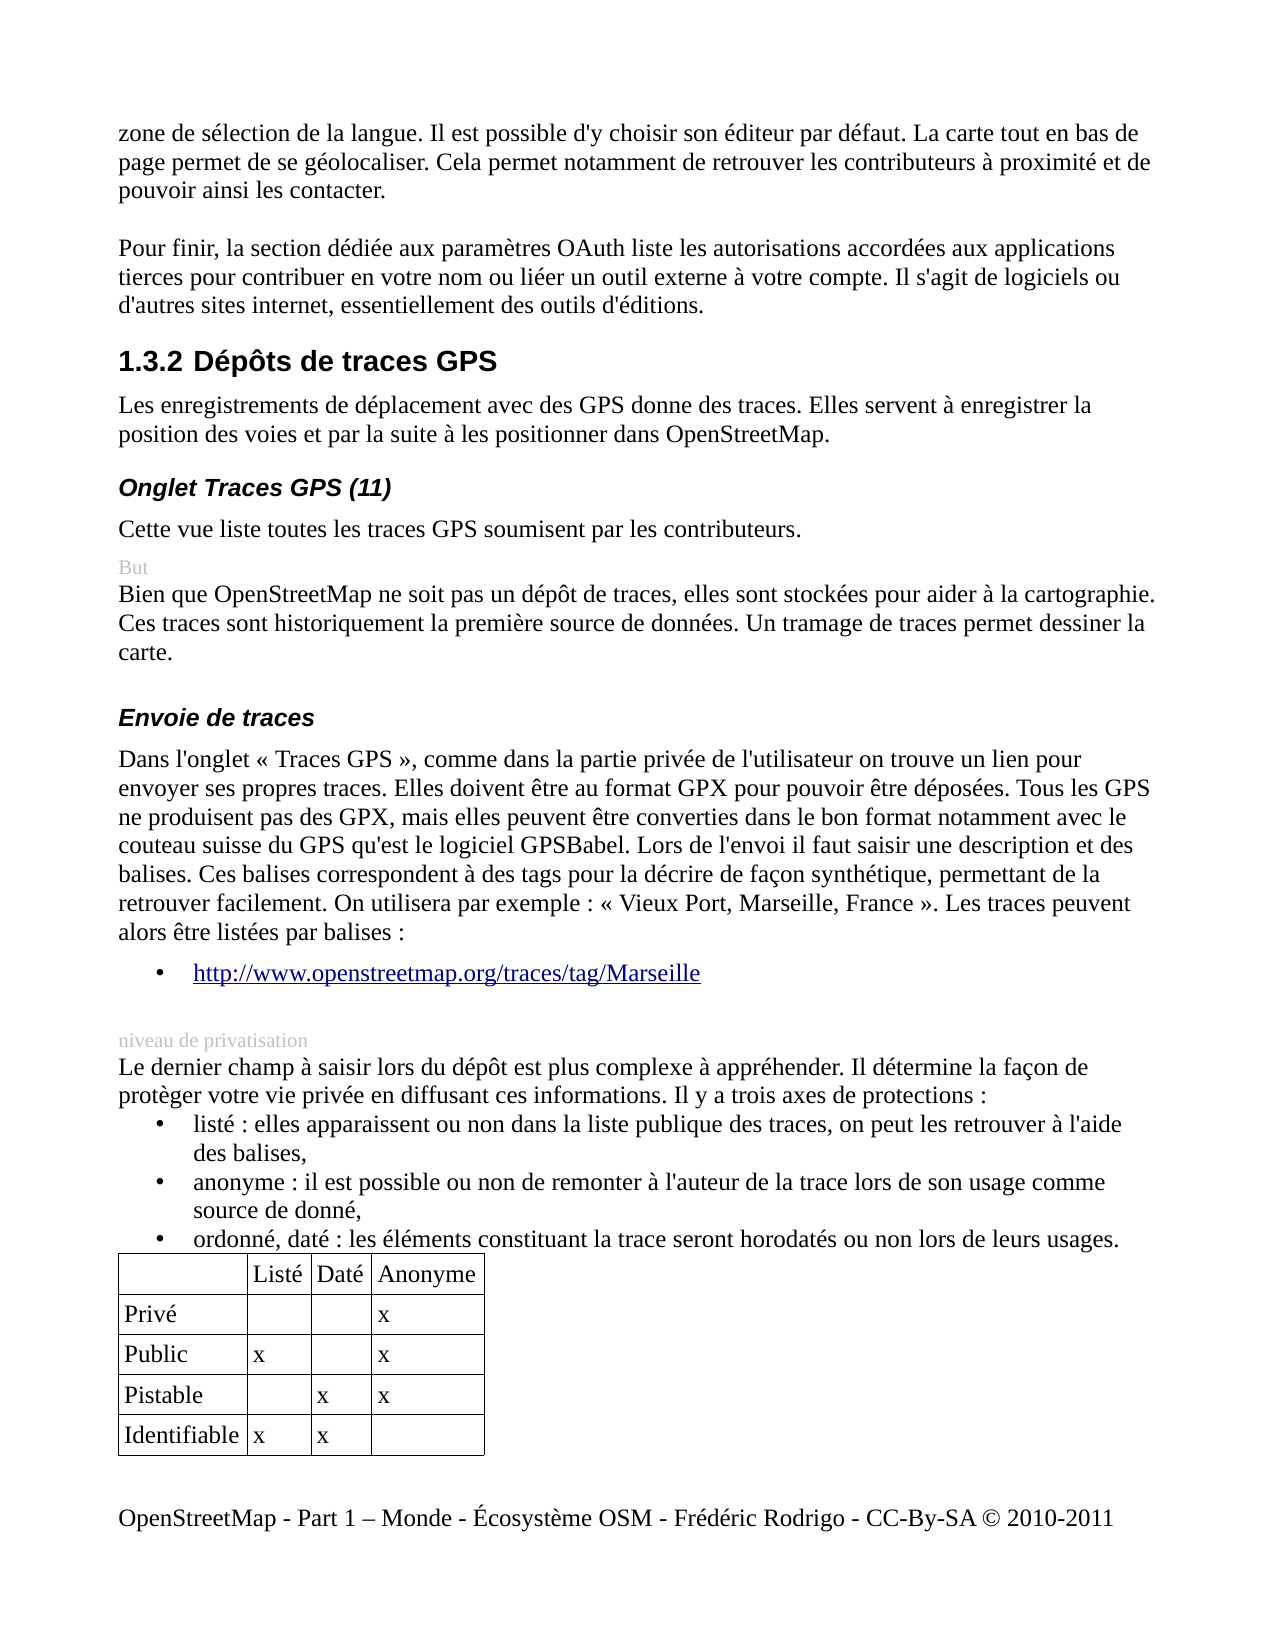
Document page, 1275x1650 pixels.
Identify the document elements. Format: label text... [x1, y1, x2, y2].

table_cell [372, 1415, 484, 1455]
text niveau de privatisation [118, 1028, 1157, 1052]
subtitle Onglet Traces GPS (11) [118, 473, 1157, 501]
table_cell [312, 1335, 371, 1374]
table_header Anonyme [372, 1254, 484, 1293]
table_header [119, 1254, 247, 1293]
table_cell x [372, 1295, 484, 1334]
table_cell x [372, 1375, 484, 1414]
text Cette vue liste toutes les traces GPS soumisent par les contributeurs. [118, 514, 1157, 543]
list listé : elles apparaissent ou non dans la liste publique des traces, on peut les retrouver à l'aide des balises, [156, 1109, 1157, 1167]
table_cell x [312, 1415, 371, 1455]
subtitle Dépôts de traces GPS [118, 344, 1157, 378]
table_cell Identifiable [119, 1415, 247, 1455]
text Dans l'onglet « Traces GPS », comme dans la partie privée de l'utilisateur on trouve un lien pour envoyer ses propres traces. Elles doivent être au format GPX pour pouvoir être déposées. Tous les GPS ne produisent pas des GPX, mais elles peuvent être converties dans le bon format notamment avec le couteau suisse du GPS qu'est le logiciel GPSBabel. Lors de l'envoi il faut saisir une description et des balises. Ces balises correspondent à des tags pour la décrire de façon synthétique, permettant de la retrouver facilement. On utilisera par exemple : « Vieux Port, Marseille, France ». Les traces peuvent alors être listées par balises : [118, 744, 1157, 945]
table_cell x [248, 1335, 311, 1374]
text Le dernier champ à saisir lors du dépôt est plus complexe à appréhender. Il détermine la façon de protèger votre vie privée en diffusant ces informations. Il y a trois axes de protections : [118, 1052, 1157, 1109]
text But [118, 555, 1157, 579]
text Les enregistrements de déplacement avec des GPS donne des traces. Elles servent à enregistrer la position des voies et par la suite à les positionner dans OpenStreetMap. [118, 390, 1157, 448]
table_cell Public [119, 1335, 247, 1374]
list ordonné, daté : les éléments constituant la trace seront horodatés ou non lors de leurs usages. [156, 1224, 1157, 1253]
table_cell Privé [119, 1295, 247, 1334]
list anonyme : il est possible ou non de remonter à l'auteur de la trace lors de son usage comme source de donné, [156, 1167, 1157, 1224]
table_header Daté [312, 1254, 371, 1293]
table_cell Pistable [119, 1375, 247, 1414]
table_cell [312, 1295, 371, 1334]
text Pour finir, la section dédiée aux paramètres OAuth liste les autorisations accordées aux applications tierces pour contribuer en votre nom ou liéer un outil externe à votre compte. Il s'agit de logiciels ou d'autres sites internet, essentiellement des outils d'éditions. [118, 233, 1157, 319]
text Bien que OpenStreetMap ne soit pas un dépôt de traces, elles sont stockées pour aider à la cartographie. Ces traces sont historiquement la première source de données. Un tramage de traces permet dessiner la carte. [118, 579, 1157, 666]
list http://www.openstreetmap.org/traces/tag/Marseille [156, 958, 1157, 987]
text zone de sélection de la langue. Il est possible d'y choisir son éditeur par défaut. La carte tout en bas de page permet de se géolocaliser. Cela permet notamment de retrouver les contributeurs à proximité et de pouvoir ainsi les contacter. [118, 118, 1157, 204]
table_cell [248, 1375, 311, 1414]
table_cell x [312, 1375, 371, 1414]
subtitle Envoie de traces [118, 703, 1157, 732]
table_cell x [372, 1335, 484, 1374]
table_cell x [248, 1415, 311, 1455]
table_header Listé [248, 1254, 311, 1293]
table_cell [248, 1295, 311, 1334]
